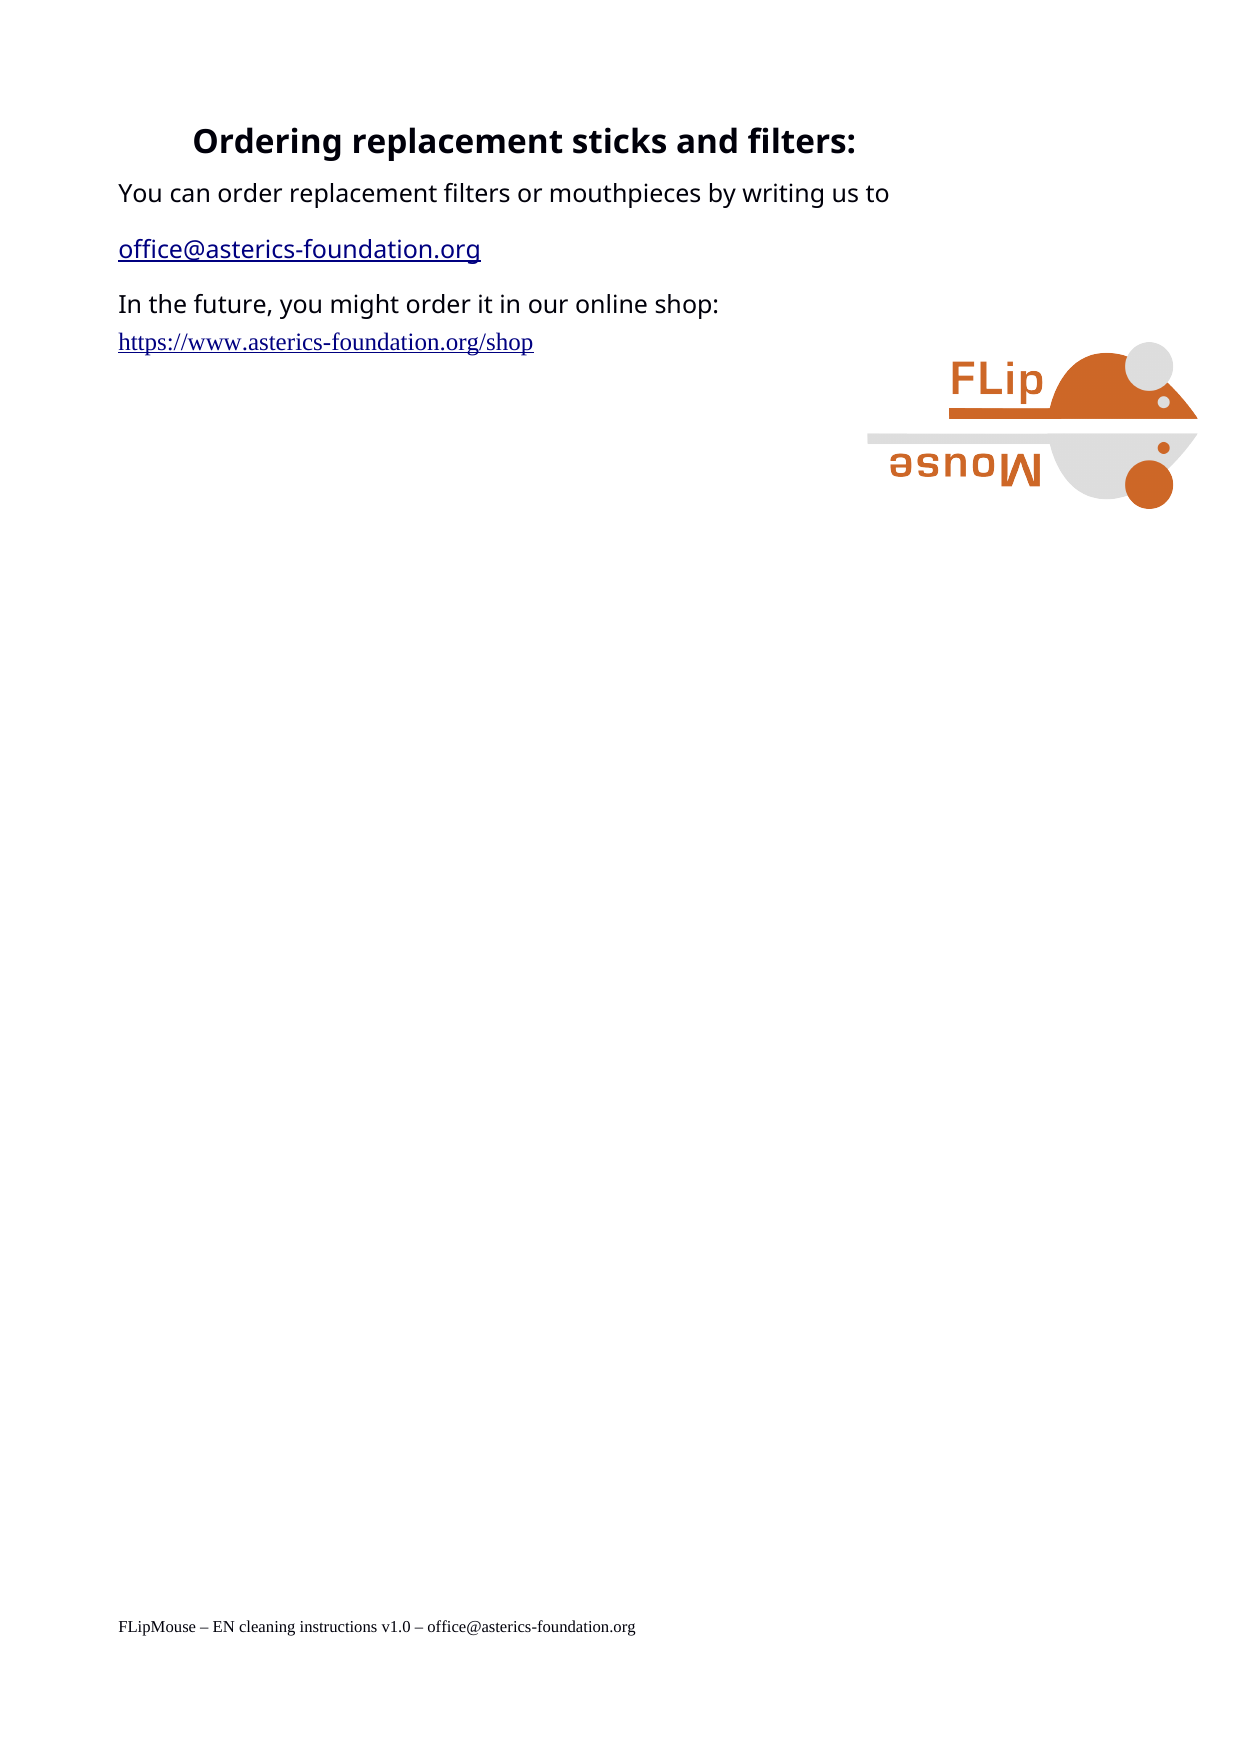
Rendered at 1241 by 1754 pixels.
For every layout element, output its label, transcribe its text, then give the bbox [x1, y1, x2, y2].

text You can order replacement filters or mouthpieces by writing us to [118, 176, 1122, 210]
picture [867, 342, 1198, 509]
text In the future, you might order it in our online shop: https://www.asterics-foundation.org/shop [118, 287, 1122, 355]
subtitle Ordering replacement sticks and filters: [118, 118, 1122, 163]
text office@asterics-foundation.org [118, 231, 1122, 265]
